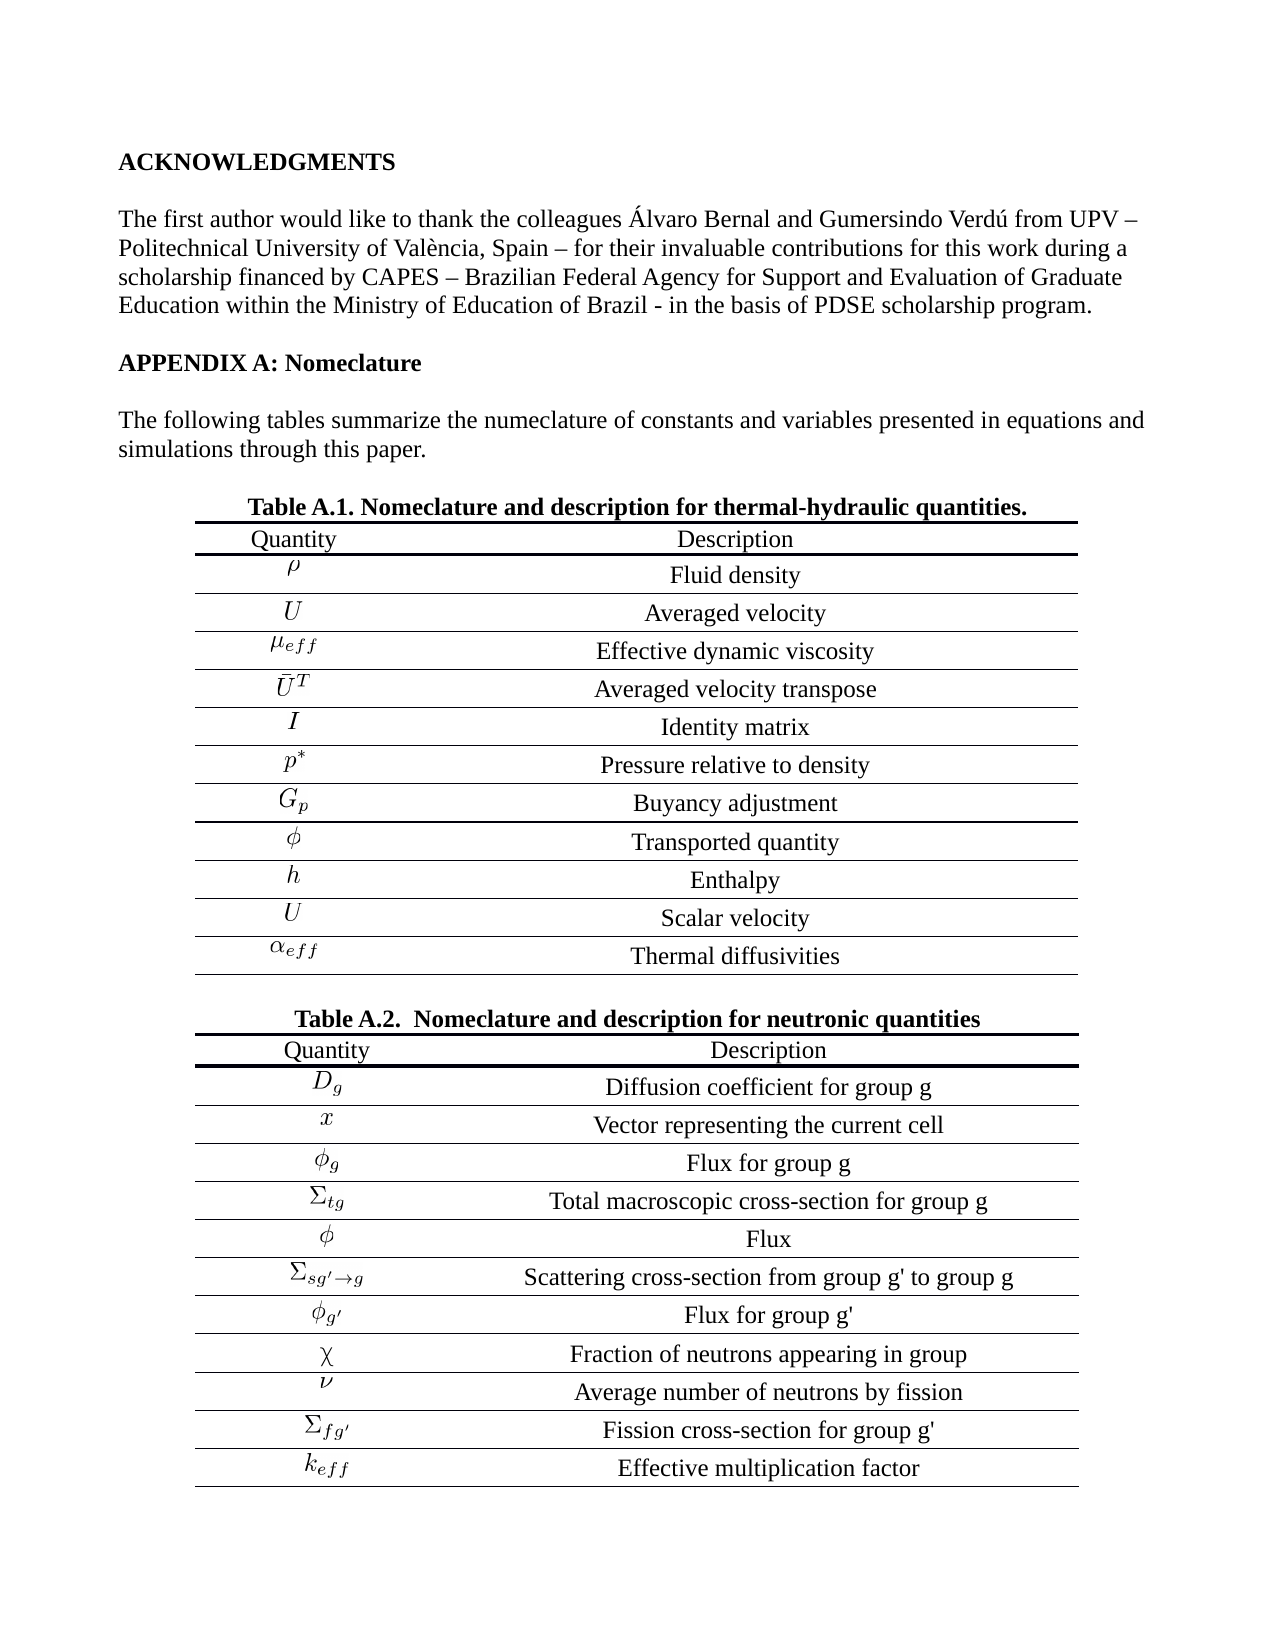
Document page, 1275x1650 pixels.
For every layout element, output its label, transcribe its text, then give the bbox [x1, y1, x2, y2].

table_cell Flux for group g' [458, 1296, 1079, 1333]
picture [270, 636, 317, 654]
picture [305, 1453, 349, 1478]
picture [287, 560, 300, 576]
table_cell Average number of neutrons by fission [458, 1373, 1079, 1410]
text ACKNOWLEDGMENTS [118, 147, 1157, 176]
table_cell [195, 746, 392, 783]
table_cell Averaged velocity [392, 594, 1078, 631]
table_header Description [458, 1036, 1079, 1064]
table_cell [195, 708, 392, 745]
table_header Quantity [195, 524, 392, 552]
table_cell Identity matrix [392, 708, 1078, 745]
picture [283, 750, 305, 772]
table_cell [195, 899, 392, 936]
picture [315, 1148, 338, 1173]
table_cell Transported quantity [392, 823, 1078, 859]
table_cell [195, 1182, 458, 1219]
picture [280, 788, 308, 814]
table_cell Thermal diffusivities [392, 937, 1078, 974]
table_cell Scalar velocity [392, 899, 1078, 936]
picture [305, 1415, 349, 1440]
table_cell [195, 1296, 458, 1333]
table_cell Flux for group g [458, 1144, 1079, 1181]
table_cell Fluid density [392, 556, 1078, 593]
table_cell Effective dynamic viscosity [392, 632, 1078, 669]
table_cell [195, 861, 392, 898]
text Table A.1. Nomeclature and description for thermal-hydraulic quantities. [118, 492, 1157, 521]
table_cell [195, 784, 392, 821]
table_cell Enthalpy [392, 861, 1078, 898]
picture [285, 903, 303, 921]
picture [287, 826, 301, 849]
table_cell [195, 594, 392, 631]
table_cell Scattering cross-section from group g' to group g [458, 1258, 1079, 1295]
picture [320, 1224, 334, 1247]
table_cell Fission cross-section for group g' [458, 1411, 1079, 1448]
table_cell [195, 556, 392, 593]
picture [277, 674, 310, 696]
table_header Description [392, 524, 1078, 552]
text The following tables summarize the numeclature of constants and variables presented in equations and simulations through this paper. [118, 406, 1157, 463]
table_cell [195, 1106, 458, 1143]
table_cell [195, 1373, 458, 1410]
table_cell Flux [458, 1220, 1079, 1257]
table_cell [195, 1449, 458, 1486]
picture [312, 1071, 342, 1096]
table_cell χ [195, 1334, 458, 1372]
picture [320, 1377, 333, 1388]
table_cell Buyancy adjustment [392, 784, 1078, 821]
table_cell [195, 632, 392, 669]
picture [290, 1262, 363, 1287]
picture [285, 598, 303, 620]
picture [270, 941, 318, 959]
table_cell [195, 1220, 458, 1257]
table_cell Vector representing the current cell [458, 1106, 1079, 1143]
picture [312, 1300, 341, 1326]
table_cell [195, 1411, 458, 1448]
table_cell Effective multiplication factor [458, 1449, 1079, 1486]
table_cell Fraction of neutrons appearing in group [458, 1334, 1079, 1372]
table_cell Pressure relative to density [392, 746, 1078, 783]
text The first author would like to thank the colleagues Álvaro Bernal and Gumersindo Verdú from UPV – Politechnical University of València, Spain – for their invaluable contributions for this work during a scholarship financed by CAPES – Brazilian Federal Agency for Support and Evaluation of Graduate Education within the Ministry of Education of Brazil - in the basis of PDSE scholarship program. [118, 204, 1157, 319]
picture [310, 1186, 344, 1211]
table_cell Averaged velocity transpose [392, 670, 1078, 707]
table_cell Diffusion coefficient for group g [458, 1068, 1079, 1104]
text APPENDIX A: Nomeclature [118, 348, 1157, 377]
picture [320, 1110, 333, 1125]
table_cell [195, 1068, 458, 1104]
table_cell [195, 1258, 458, 1295]
picture [287, 712, 300, 729]
table_cell [195, 937, 392, 974]
table_cell Total macroscopic cross-section for group g [458, 1182, 1079, 1219]
table_cell [195, 670, 392, 707]
picture [287, 865, 300, 883]
text Table A.2. Nomeclature and description for neutronic quantities [118, 1004, 1157, 1032]
table_header Quantity [195, 1036, 458, 1064]
table_cell [195, 1144, 458, 1181]
table_cell [195, 823, 392, 859]
